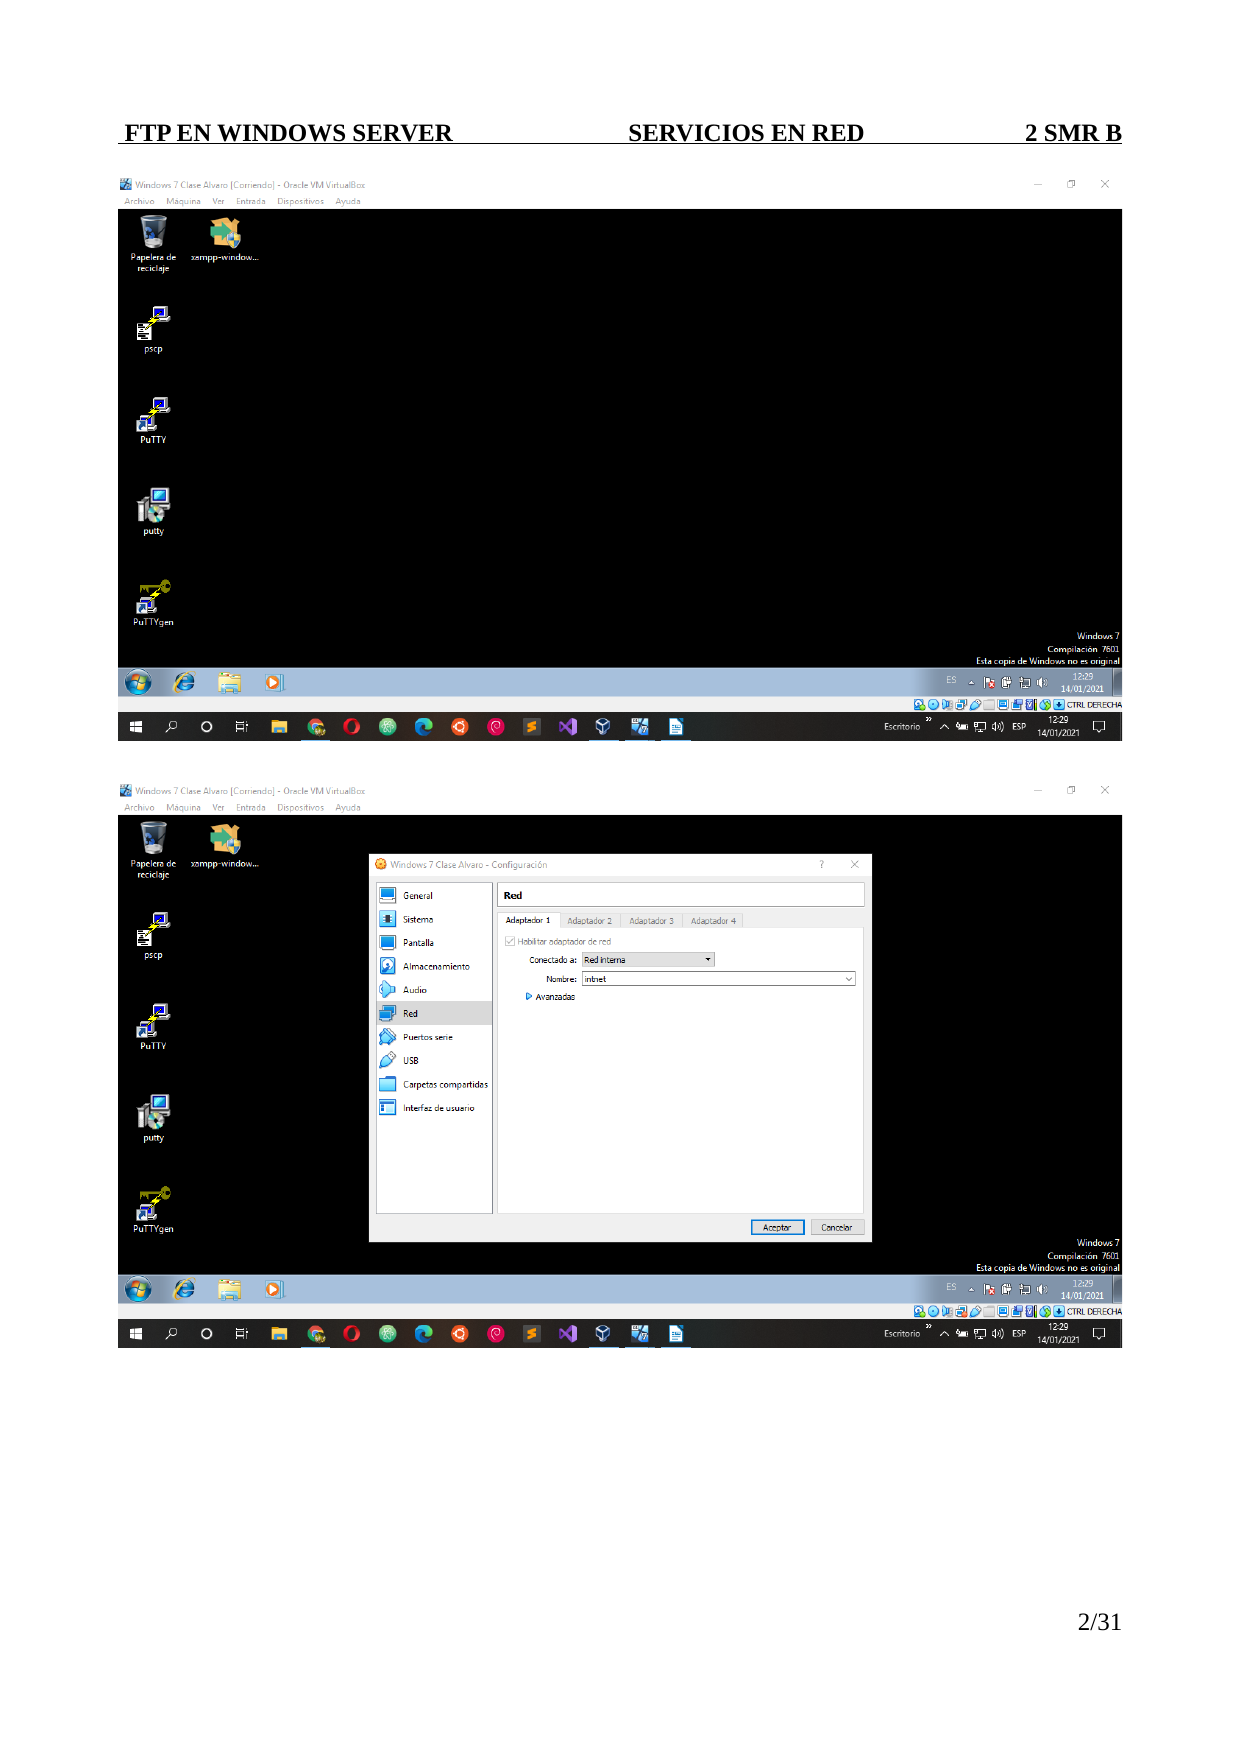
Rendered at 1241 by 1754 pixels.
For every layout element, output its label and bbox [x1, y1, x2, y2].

picture [118, 783, 1123, 1348]
picture [118, 176, 1123, 741]
